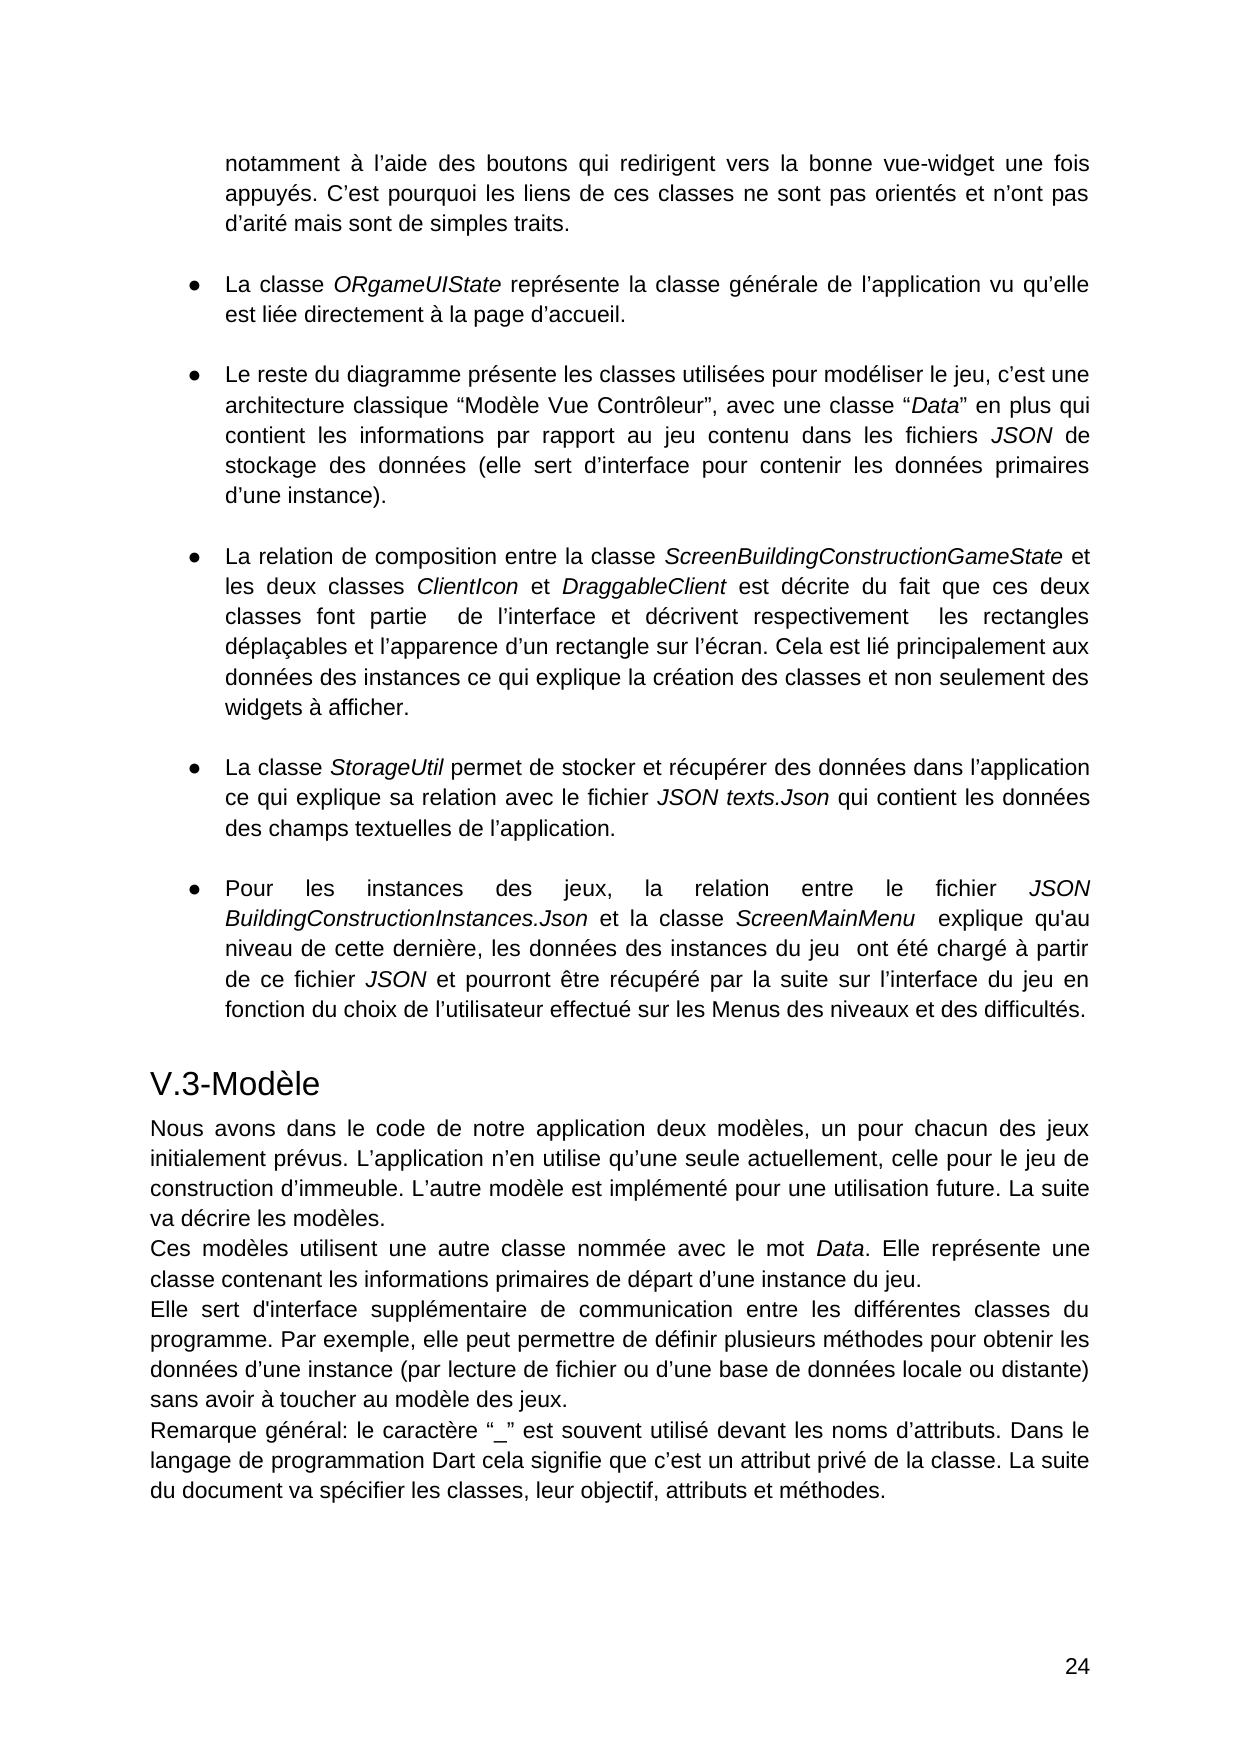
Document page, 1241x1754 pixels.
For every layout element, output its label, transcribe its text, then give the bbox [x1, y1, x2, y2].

list La classe ORgameUIState représente la classe générale de l’application vu qu’elle est liée directement à la page d’accueil. [187, 271, 1090, 327]
list La relation de composition entre la classe ScreenBuildingConstructionGameState et les deux classes ClientIcon et DraggableClient est décrite du fait que ces deux classes font partie de l’interface et décrivent respectivement les rectangles déplaçables et l’apparence d’un rectangle sur l’écran. Cela est lié principalement aux données des instances ce qui explique la création des classes et non seulement des widgets à afficher. [187, 543, 1090, 720]
list Le reste du diagramme présente les classes utilisées pour modéliser le jeu, c’est une architecture classique “Modèle Vue Contrôleur”, avec une classe “Data” en plus qui contient les informations par rapport au jeu contenu dans les fichiers JSON de stockage des données (elle sert d’interface pour contenir les données primaires d’une instance). [187, 361, 1090, 509]
text Ces modèles utilisent une autre classe nommée avec le mot Data. Elle représente une classe contenant les informations primaires de départ d’une instance du jeu. [150, 1235, 1090, 1292]
text Elle sert d'interface supplémentaire de communication entre les différentes classes du programme. Par exemple, elle peut permettre de définir plusieurs méthodes pour obtenir les données d’une instance (par lecture de fichier ou d’une base de données locale ou distante) sans avoir à toucher au modèle des jeux. [150, 1296, 1090, 1413]
subtitle V.3-Modèle [150, 1063, 1090, 1102]
list notamment à l’aide des boutons qui redirigent vers la bonne vue-widget une fois appuyés. C’est pourquoi les liens de ces classes ne sont pas orientés et n’ont pas d’arité mais sont de simples traits. [187, 150, 1090, 237]
list Pour les instances des jeux, la relation entre le fichier JSON BuildingConstructionInstances.Json et la classe ScreenMainMenu explique qu'au niveau de cette dernière, les données des instances du jeu ont été chargé à partir de ce fichier JSON et pourront être récupéré par la suite sur l’interface du jeu en fonction du choix de l’utilisateur effectué sur les Menus des niveaux et des difficultés. [187, 875, 1090, 1022]
text Nous avons dans le code de notre application deux modèles, un pour chacun des jeux initialement prévus. L’application n’en utilise qu’une seule actuellement, celle pour le jeu de construction d’immeuble. L’autre modèle est implémenté pour une utilisation future. La suite va décrire les modèles. [150, 1114, 1090, 1231]
text Remarque général: le caractère “_” est souvent utilisé devant les noms d’attributs. Dans le langage de programmation Dart cela signifie que c’est un attribut privé de la classe. La suite du document va spécifier les classes, leur objectif, attributs et méthodes. [150, 1417, 1090, 1503]
list La classe StorageUtil permet de stocker et récupérer des données dans l’application ce qui explique sa relation avec le fichier JSON texts.Json qui contient les données des champs textuelles de l’application. [187, 754, 1090, 841]
